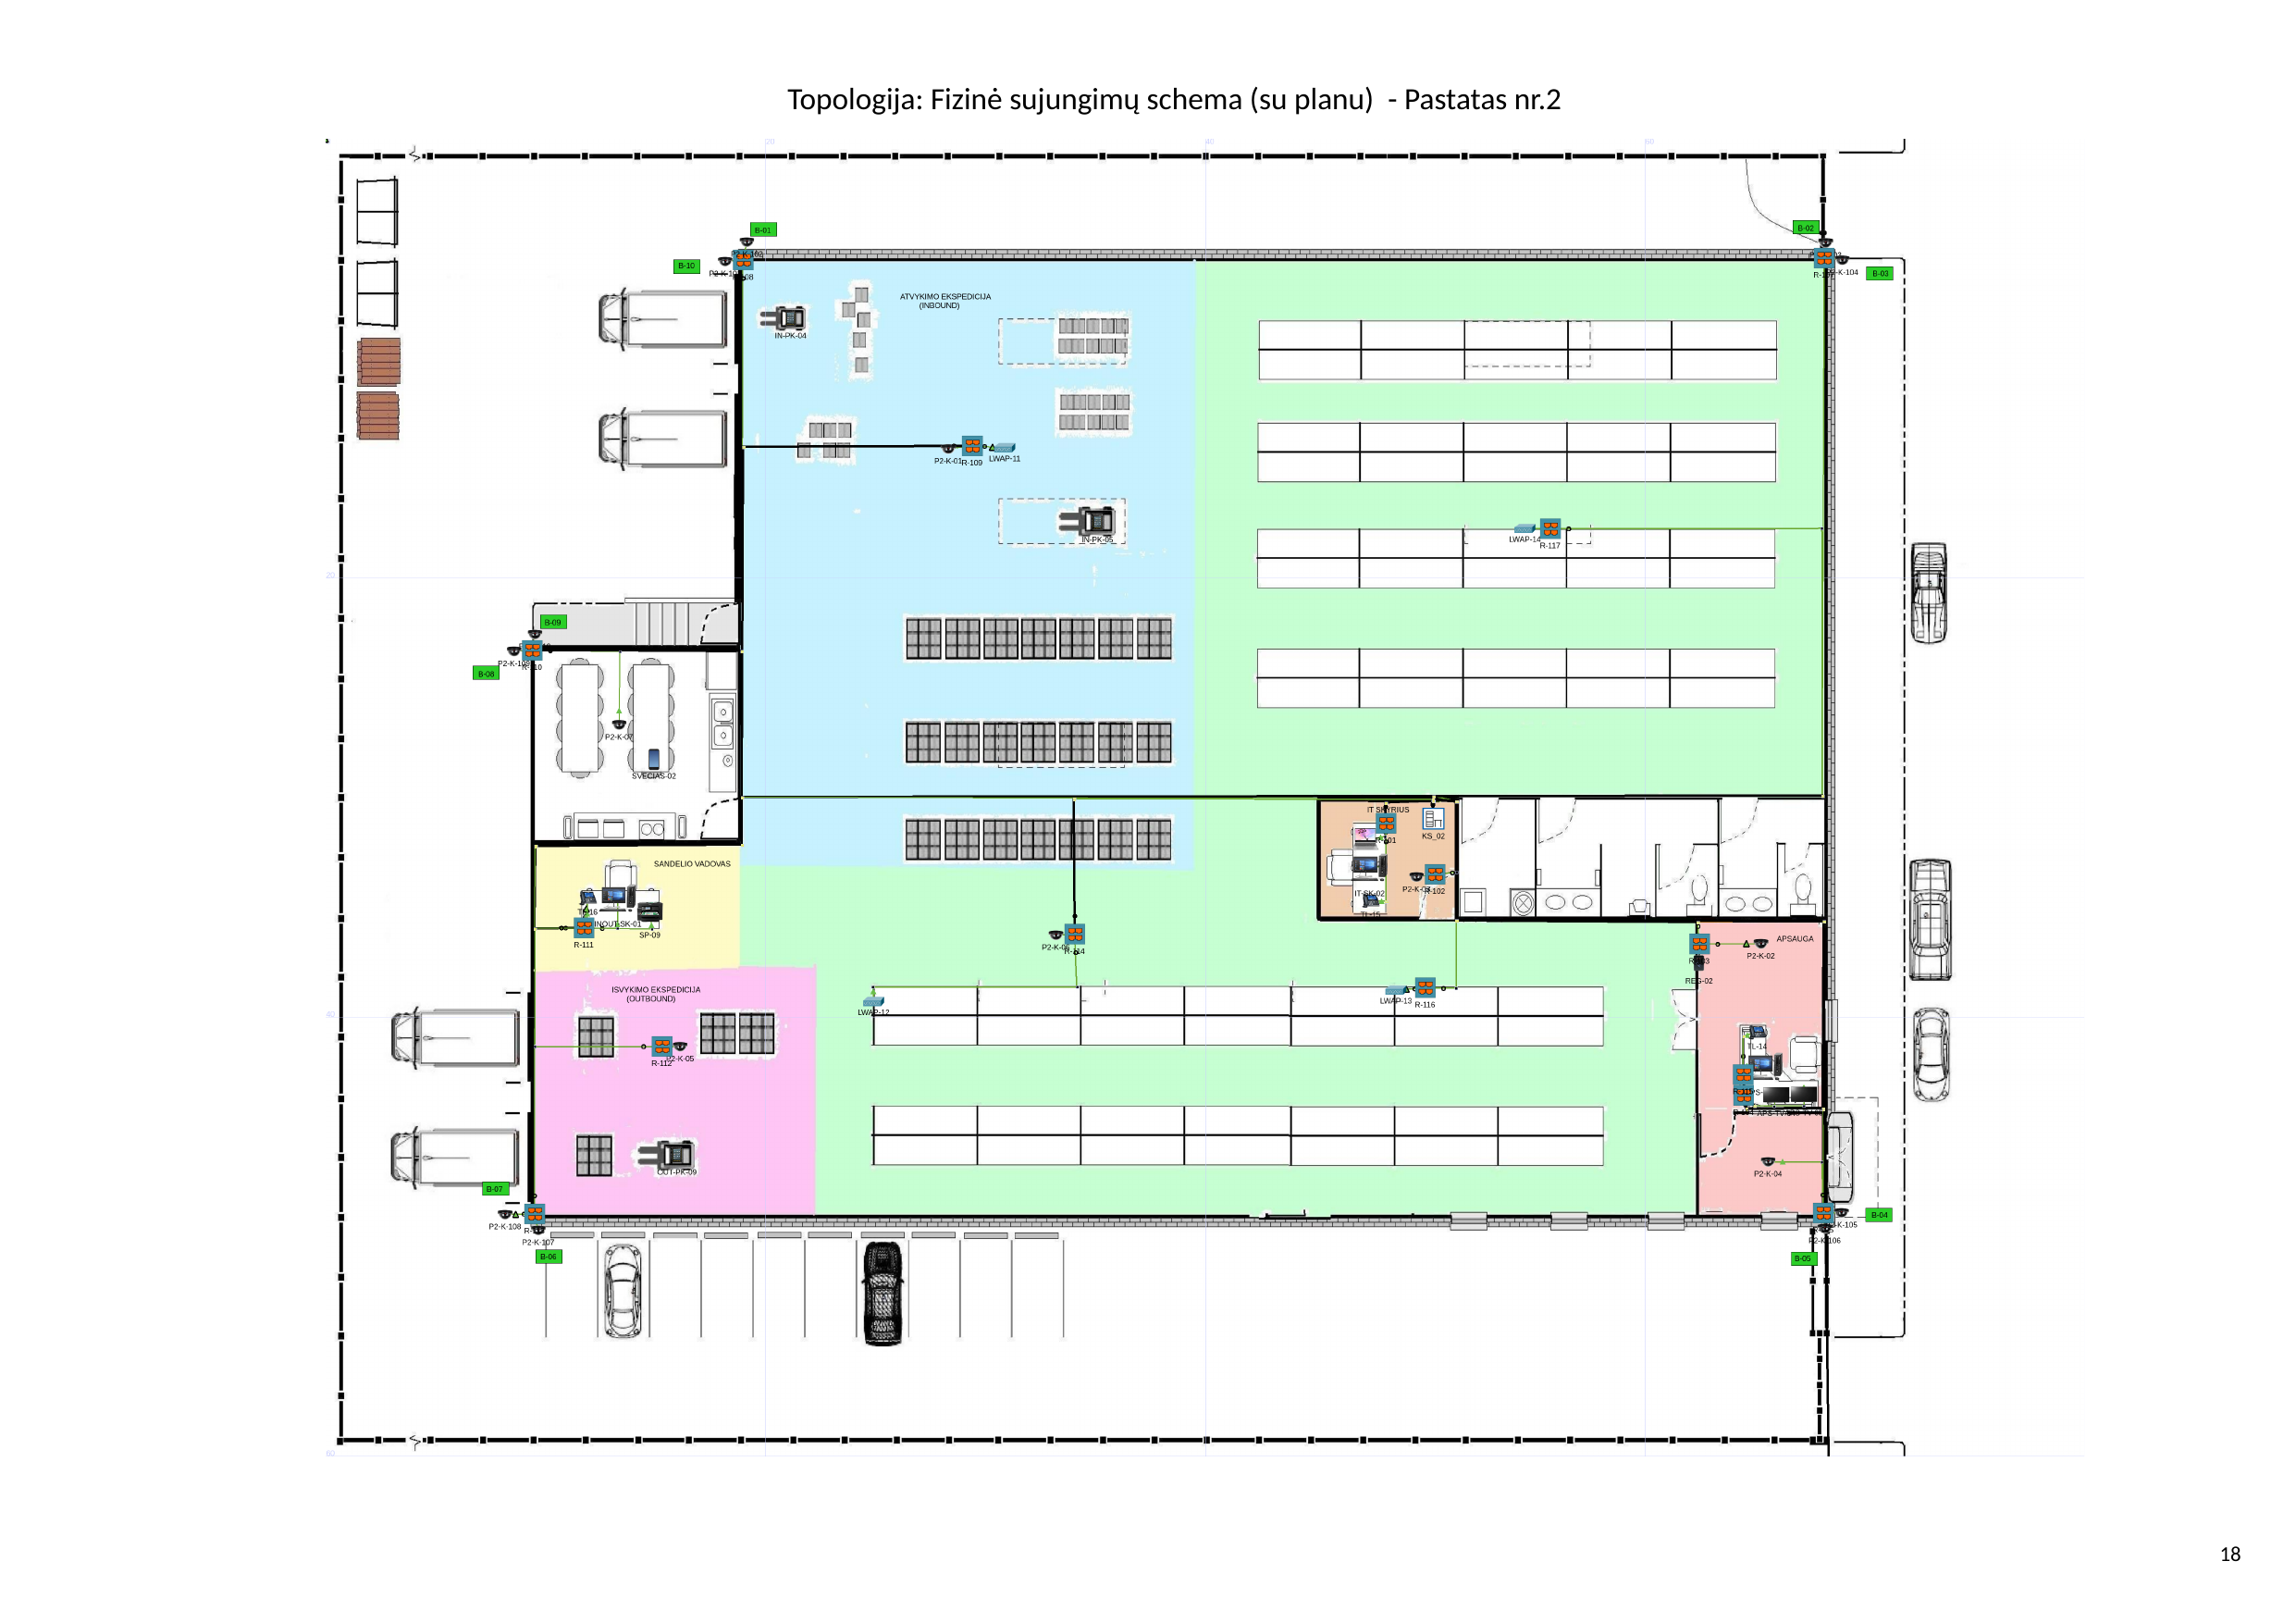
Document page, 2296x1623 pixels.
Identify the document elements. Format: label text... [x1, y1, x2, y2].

text Topologija: Fizinė sujungimų schema (su planu) - Pastatas nr.2 [108, 80, 2240, 118]
picture [326, 139, 2085, 1456]
